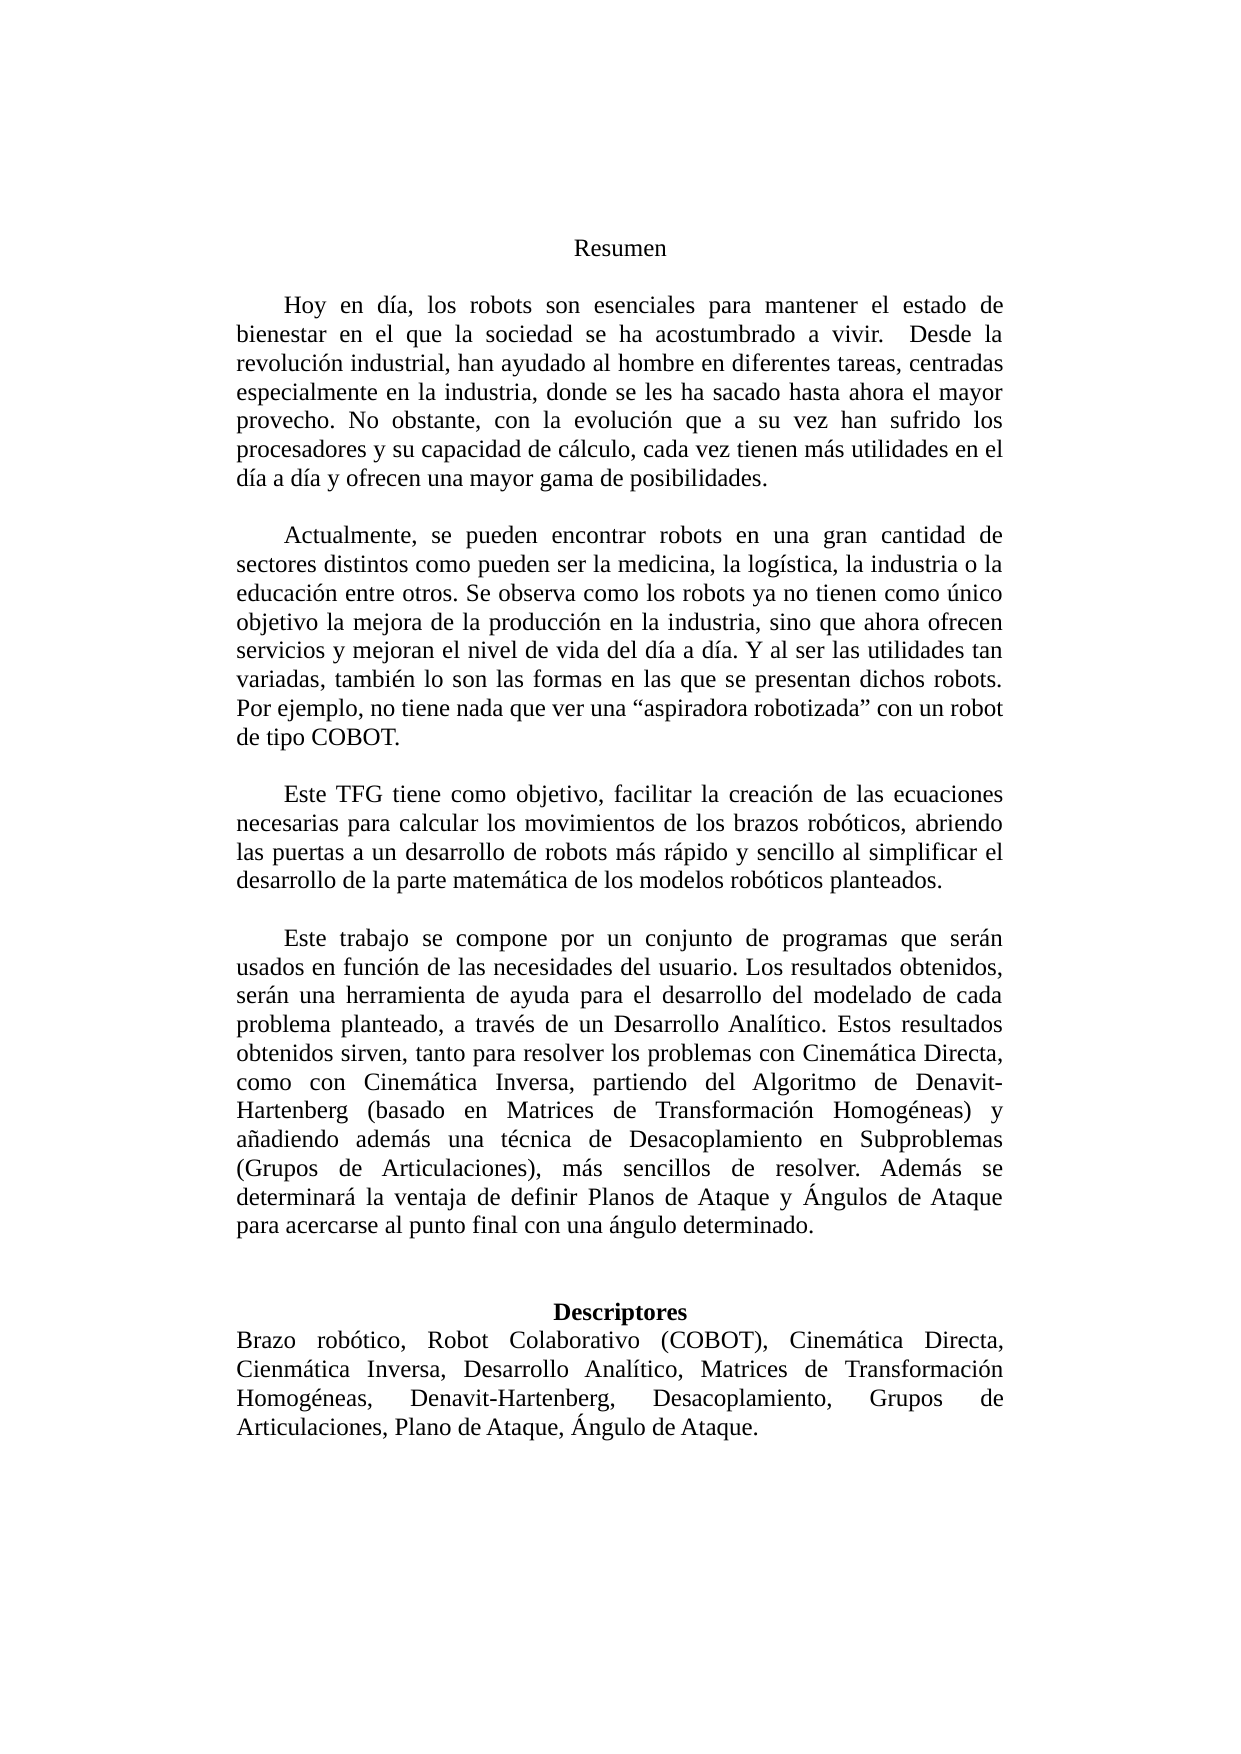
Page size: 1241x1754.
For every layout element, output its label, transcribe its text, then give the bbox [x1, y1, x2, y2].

text Este TFG tiene como objetivo, facilitar la creación de las ecuaciones necesarias para calcular los movimientos de los brazos robóticos, abriendo las puertas a un desarrollo de robots más rápido y sencillo al simplificar el desarrollo de la parte matemática de los modelos robóticos planteados. [236, 779, 1004, 894]
text Este trabajo se compone por un conjunto de programas que serán usados en función de las necesidades del usuario. Los resultados obtenidos, serán una herramienta de ayuda para el desarrollo del modelado de cada problema planteado, a través de un Desarrollo Analítico. Estos resultados obtenidos sirven, tanto para resolver los problemas con Cinemática Directa, como con Cinemática Inversa, partiendo del Algoritmo de Denavit-Hartenberg (basado en Matrices de Transformación Homogéneas) y añadiendo además una técnica de Desacoplamiento en Subproblemas (Grupos de Articulaciones), más sencillos de resolver. Además se determinará la ventaja de definir Planos de Ataque y Ángulos de Ataque para acercarse al punto final con una ángulo determinado. [236, 923, 1004, 1239]
text Brazo robótico, Robot Colaborativo (COBOT), Cinemática Directa, Cienmática Inversa, Desarrollo Analítico, Matrices de Transformación Homogéneas, Denavit-Hartenberg, Desacoplamiento, Grupos de Articulaciones, Plano de Ataque, Ángulo de Ataque. [236, 1326, 1004, 1441]
text Hoy en día, los robots son esenciales para mantener el estado de bienestar en el que la sociedad se ha acostumbrado a vivir. Desde la revolución industrial, han ayudado al hombre en diferentes tareas, centradas especialmente en la industria, donde se les ha sacado hasta ahora el mayor provecho. No obstante, con la evolución que a su vez han sufrido los procesadores y su capacidad de cálculo, cada vez tienen más utilidades en el día a día y ofrecen una mayor gama de posibilidades. [236, 291, 1004, 492]
text Resumen [236, 233, 1004, 262]
text Actualmente, se pueden encontrar robots en una gran cantidad de sectores distintos como pueden ser la medicina, la logística, la industria o la educación entre otros. Se observa como los robots ya no tienen como único objetivo la mejora de la producción en la industria, sino que ahora ofrecen servicios y mejoran el nivel de vida del día a día. Y al ser las utilidades tan variadas, también lo son las formas en las que se presentan dichos robots. Por ejemplo, no tiene nada que ver una “aspiradora robotizada” con un robot de tipo COBOT. [236, 521, 1004, 751]
text Descriptores [236, 1297, 1004, 1326]
